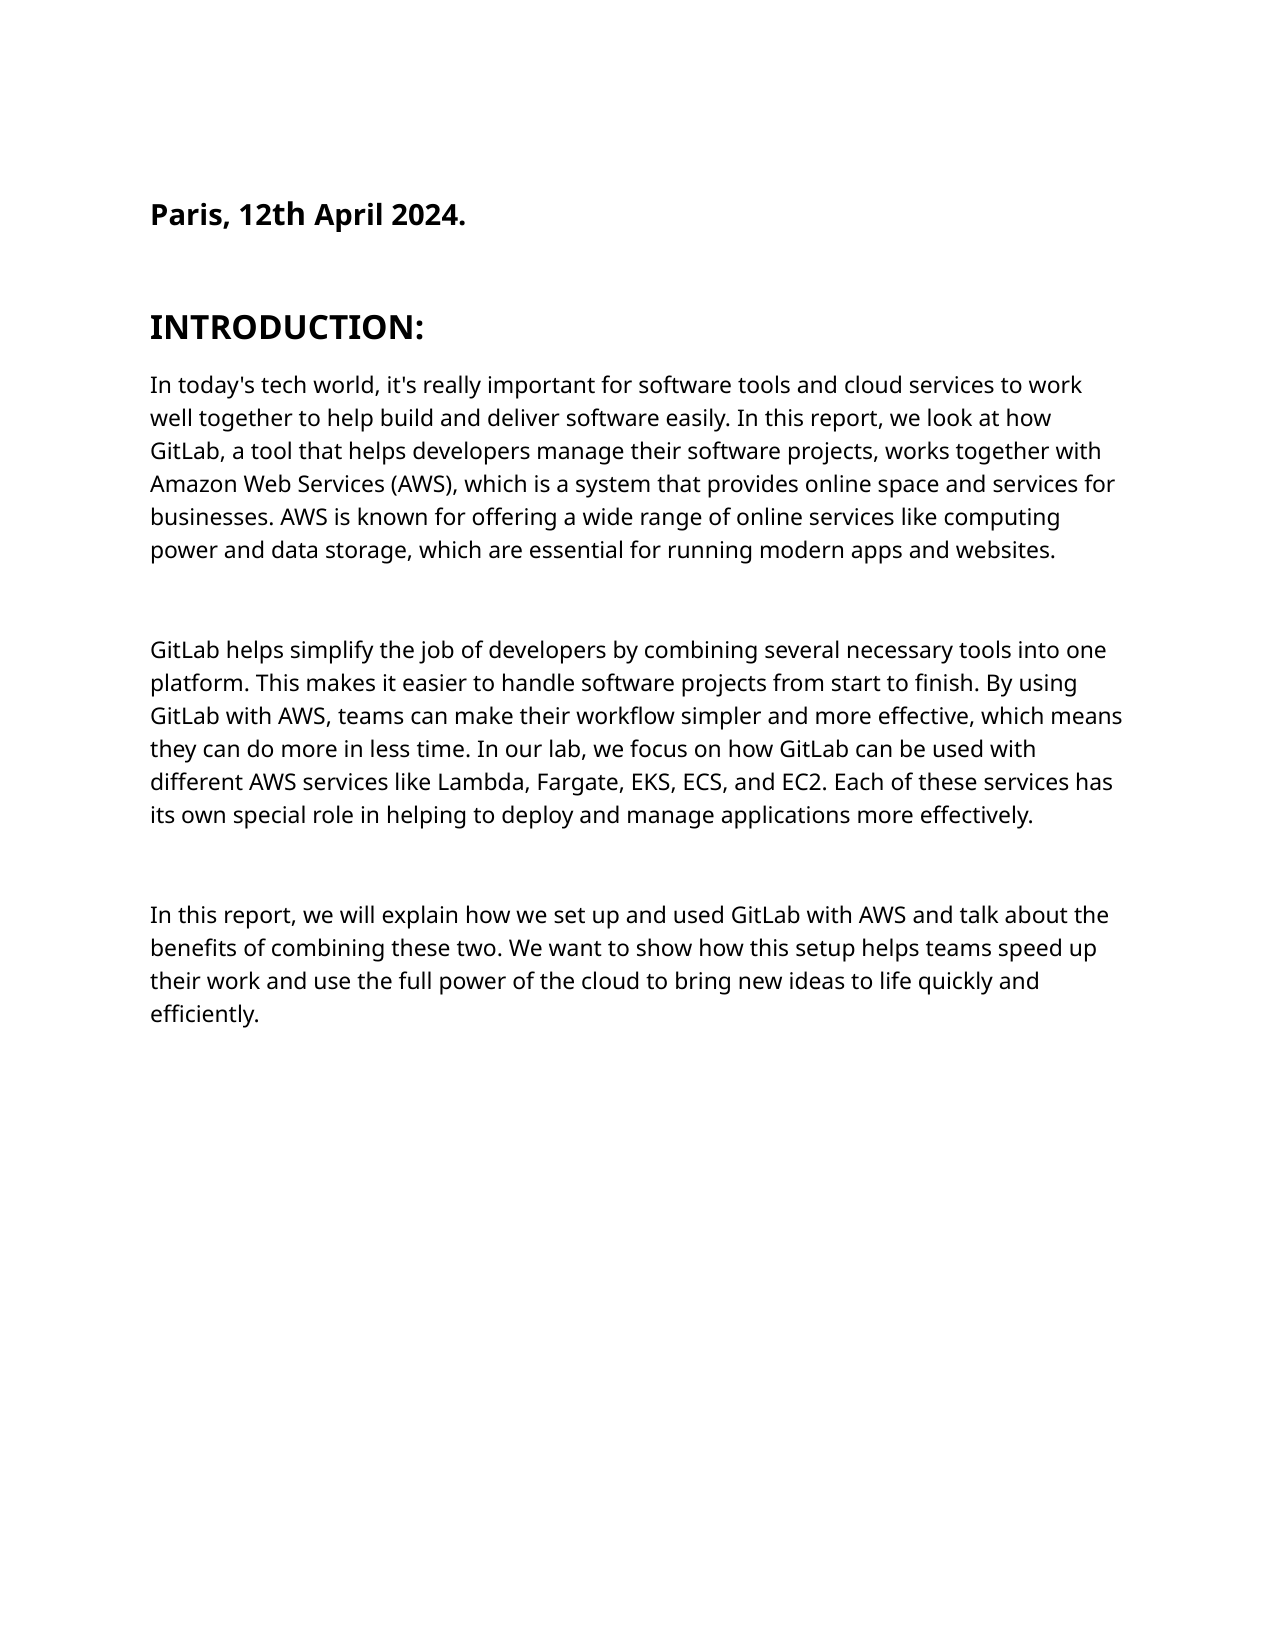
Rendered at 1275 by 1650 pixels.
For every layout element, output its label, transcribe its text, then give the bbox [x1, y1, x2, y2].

text INTRODUCTION: [150, 304, 1125, 349]
text GitLab helps simplify the job of developers by combining several necessary tools into one platform. This makes it easier to handle software projects from start to finish. By using GitLab with AWS, teams can make their workflow simpler and more effective, which means they can do more in less time. In our lab, we focus on how GitLab can be used with different AWS services like Lambda, Fargate, EKS, ECS, and EC2. Each of these services has its own special role in helping to deploy and manage applications more effectively. [150, 634, 1125, 831]
text In this report, we will explain how we set up and used GitLab with AWS and talk about the benefits of combining these two. We want to show how this setup helps teams speed up their work and use the full power of the cloud to bring new ideas to life quickly and efficiently. [150, 899, 1125, 1029]
text Paris, 12th April 2024. [150, 150, 1125, 235]
text In today's tech world, it's really important for software tools and cloud services to work well together to help build and deliver software easily. In this report, we look at how GitLab, a tool that helps developers manage their software projects, works together with Amazon Web Services (AWS), which is a system that provides online space and services for businesses. AWS is known for offering a wide range of online services like computing power and data storage, which are essential for running modern apps and websites. [150, 368, 1125, 565]
